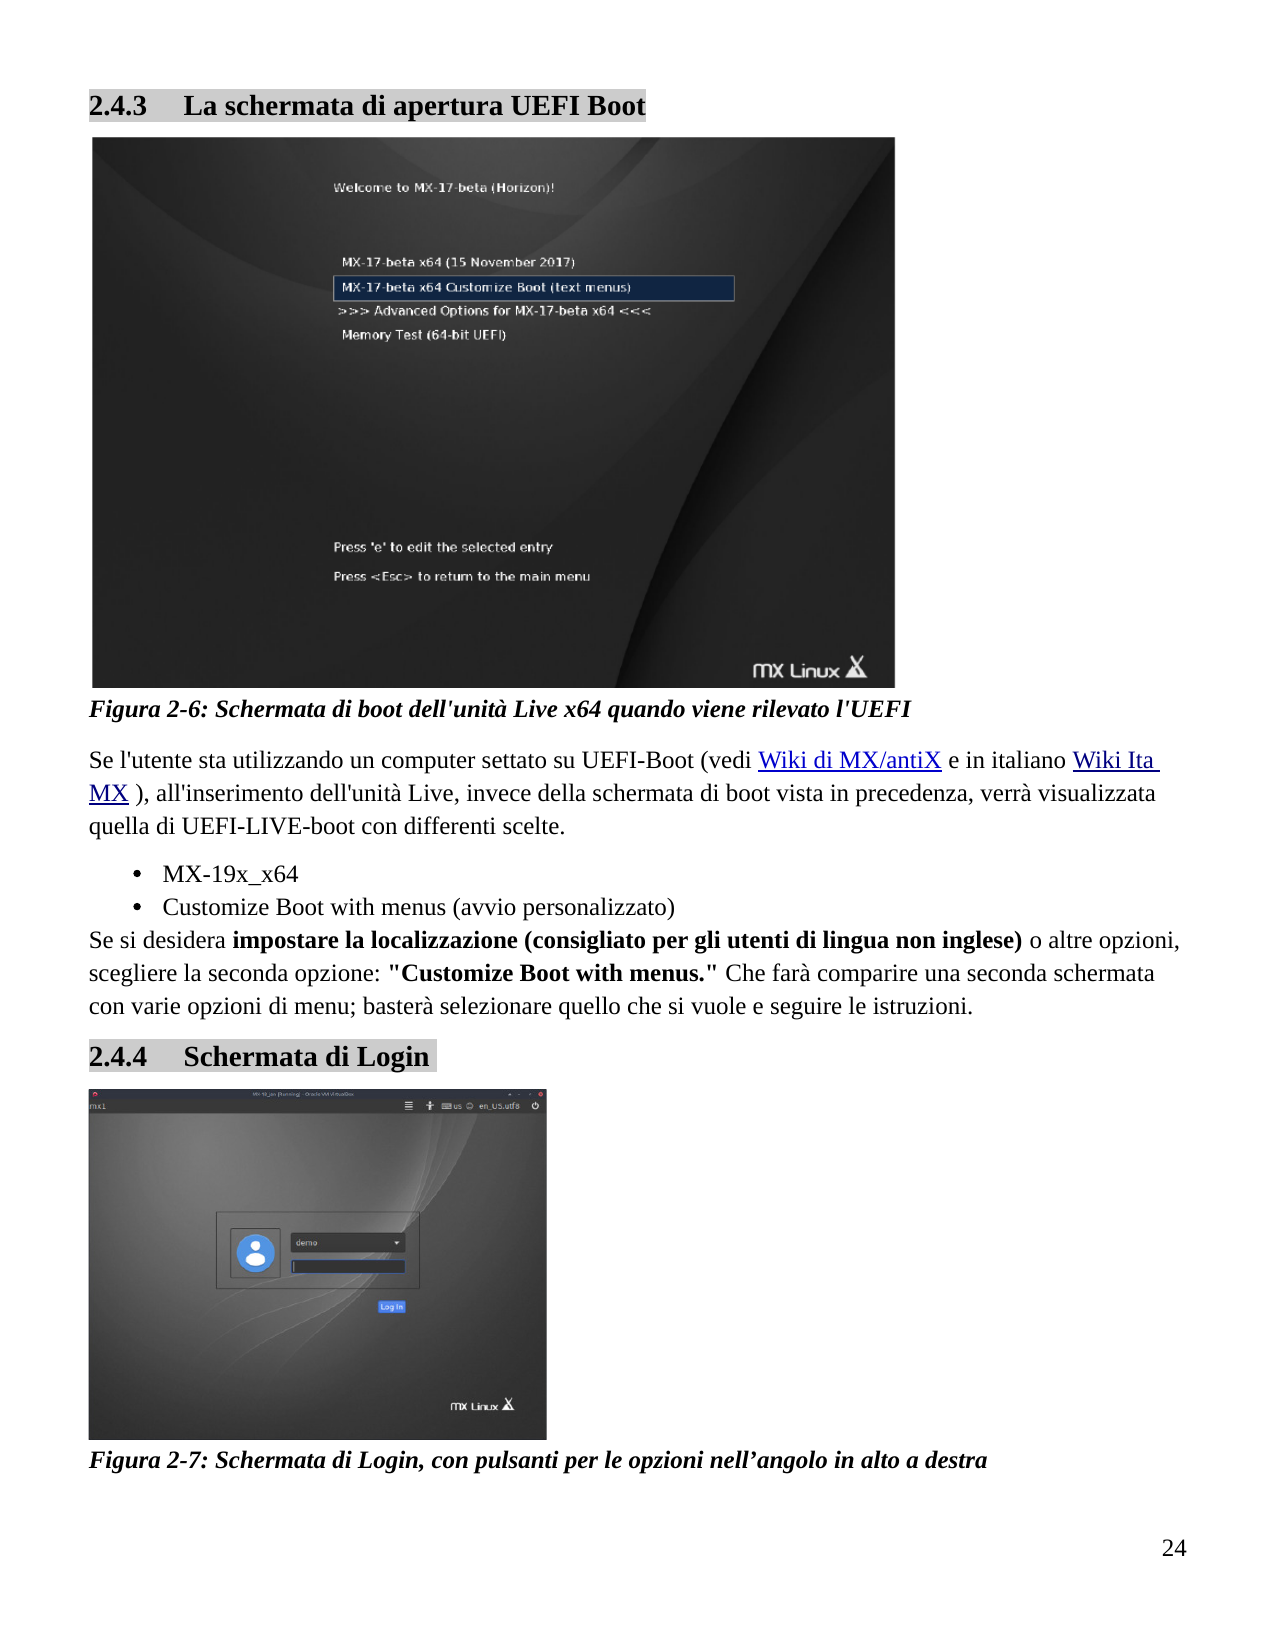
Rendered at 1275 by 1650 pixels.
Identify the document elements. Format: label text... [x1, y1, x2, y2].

text Figura 2-6: Schermata di boot dell'unità Live x64 quando viene rilevato l'UEFI [88, 694, 1186, 722]
text Se l'utente sta utilizzando un computer settato su UEFI-Boot (vedi Wiki di MX/antiX e in italiano Wiki Ita MX ), all'inserimento dell'unità Live, invece della schermata di boot vista in precedenza, verrà visualizzata quella di UEFI-LIVE-boot con differenti scelte. [88, 745, 1186, 840]
text Figura 2-7: Schermata di Login, con pulsanti per le opzioni nell’angolo in alto a destra [88, 1445, 1186, 1474]
list Customize Boot with menus (avvio personalizzato) [133, 892, 1186, 921]
list MX-19x_x64 [133, 859, 1186, 888]
subtitle 2.4.3 La schermata di apertura UEFI Boot [88, 88, 1186, 122]
picture [88, 1089, 547, 1440]
subtitle 2.4.4 Schermata di Login [437, 1039, 1186, 1072]
picture [88, 134, 897, 688]
text Se si desidera impostare la localizzazione (consigliato per gli utenti di lingua non inglese) o altre opzioni, scegliere la seconda opzione: "Customize Boot with menus." Che farà comparire una seconda schermata con varie opzioni di menu; basterà selezionare quello che si vuole e seguire le istruzioni. [88, 925, 1186, 1020]
